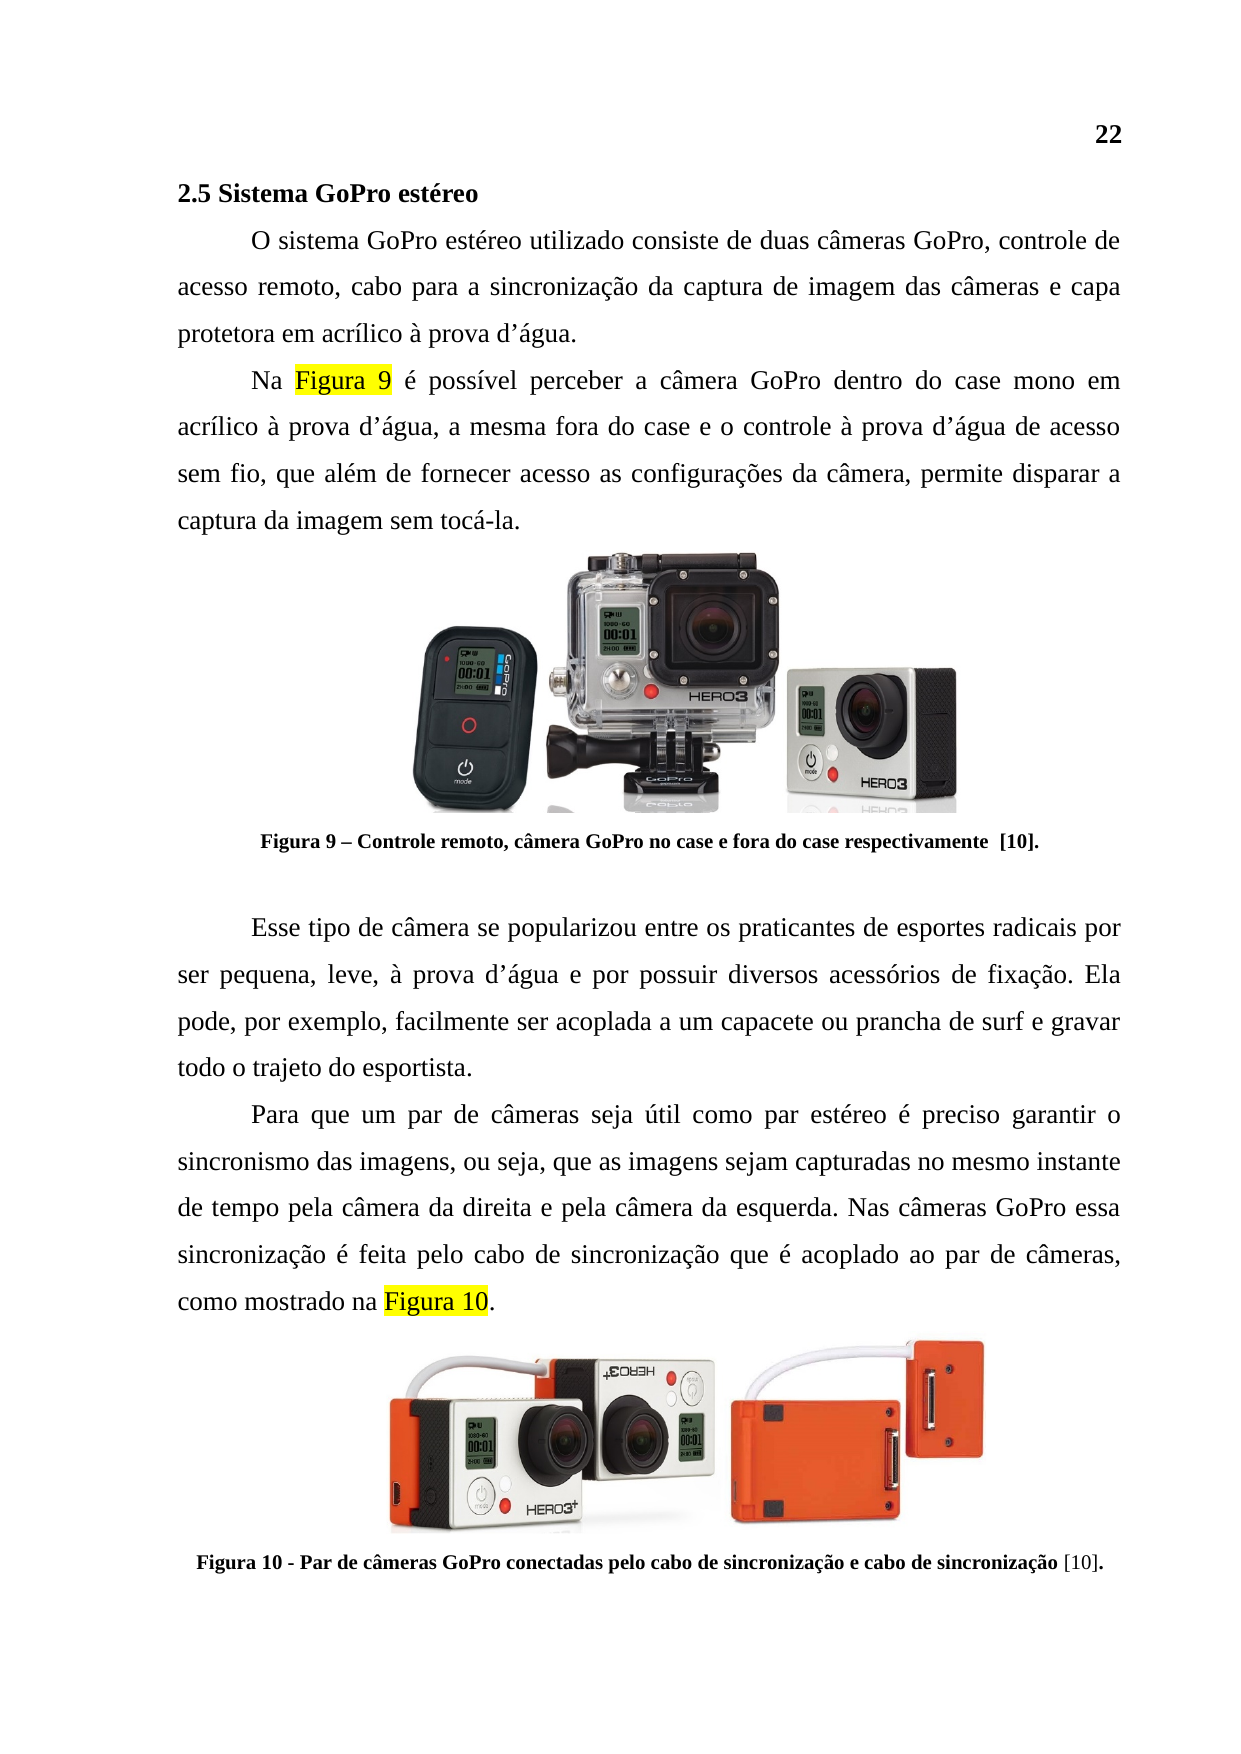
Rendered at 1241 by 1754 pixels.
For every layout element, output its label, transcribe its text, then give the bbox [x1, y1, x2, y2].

subtitle Sistema GoPro estéreo [177, 177, 1122, 208]
text Figura 10 - Par de câmeras GoPro conectadas pelo cabo de sincronização e cabo de sincronização [10]. [177, 1550, 1122, 1574]
text O sistema GoPro estéreo utilizado consiste de duas câmeras GoPro, controle de acesso remoto, cabo para a sincronização da captura de imagem das câmeras e capa protetora em acrílico à prova d’água. [177, 224, 1122, 348]
text Na Figura 9 é possível perceber a câmera GoPro dentro do case mono em acrílico à prova d’água, a mesma fora do case e o controle à prova d’água de acesso sem fio, que além de fornecer acesso as configurações da câmera, permite disparar a captura da imagem sem tocá-la. [177, 364, 1122, 535]
text Esse tipo de câmera se popularizou entre os praticantes de esportes radicais por ser pequena, leve, à prova d’água e por possuir diversos acessórios de fixação. Ela pode, por exemplo, facilmente ser acoplada a um capacete ou prancha de surf e gravar todo o trajeto do esportista. [177, 911, 1122, 1082]
picture [386, 1331, 987, 1534]
picture [412, 550, 961, 813]
text Para que um par de câmeras seja útil como par estéreo é preciso garantir o sincronismo das imagens, ou seja, que as imagens sejam capturadas no mesmo instante de tempo pela câmera da direita e pela câmera da esquerda. Nas câmeras GoPro essa sincronização é feita pelo cabo de sincronização que é acoplado ao par de câmeras, como mostrado na Figura 10. [177, 1098, 1122, 1316]
text Figura 9 – Controle remoto, câmera GoPro no case e fora do case respectivamente [10]. [177, 828, 1122, 853]
